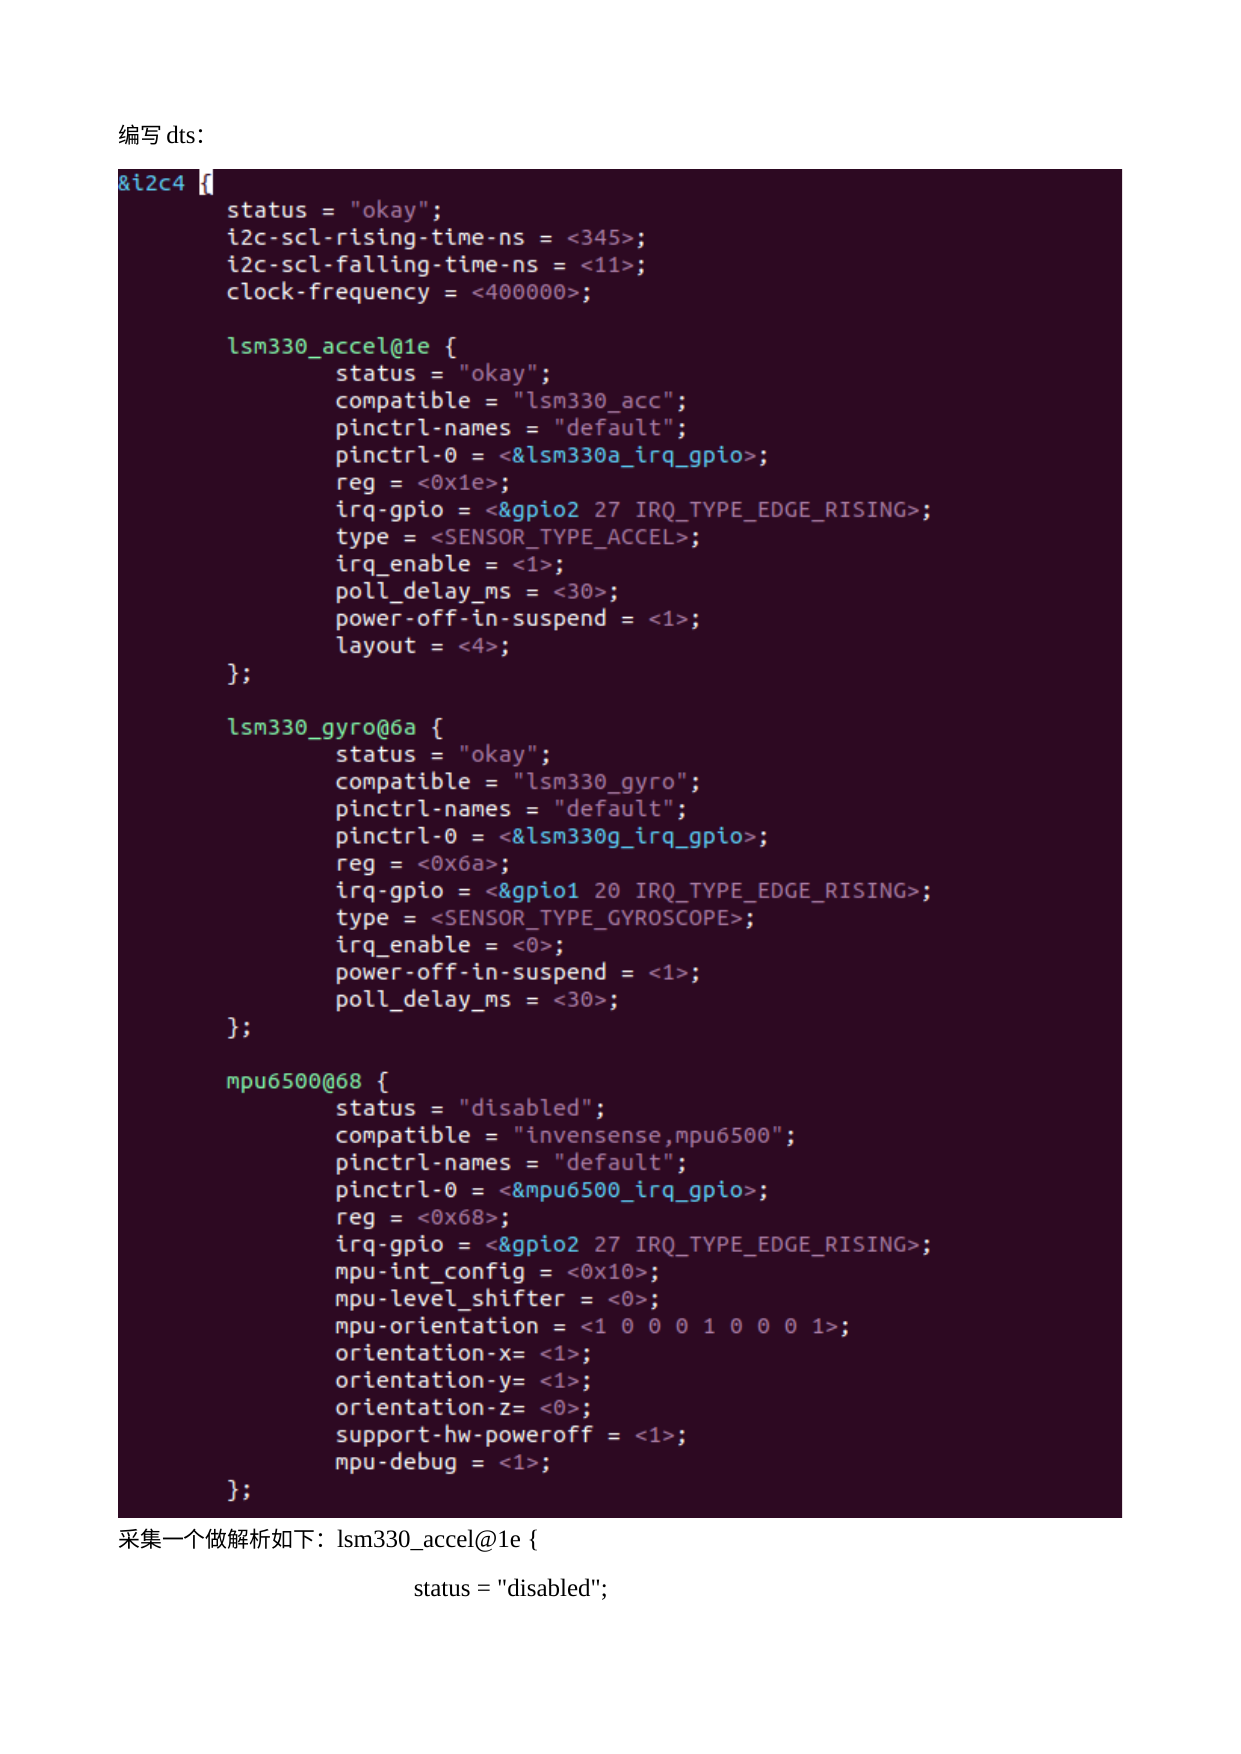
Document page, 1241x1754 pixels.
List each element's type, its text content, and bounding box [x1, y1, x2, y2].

text 采集一个做解析如下：lsm330_accel@1e { [118, 1518, 1122, 1553]
text 编写dts： [118, 118, 1122, 150]
picture [118, 169, 1123, 1518]
text status = "disabled"; [118, 1573, 1122, 1602]
